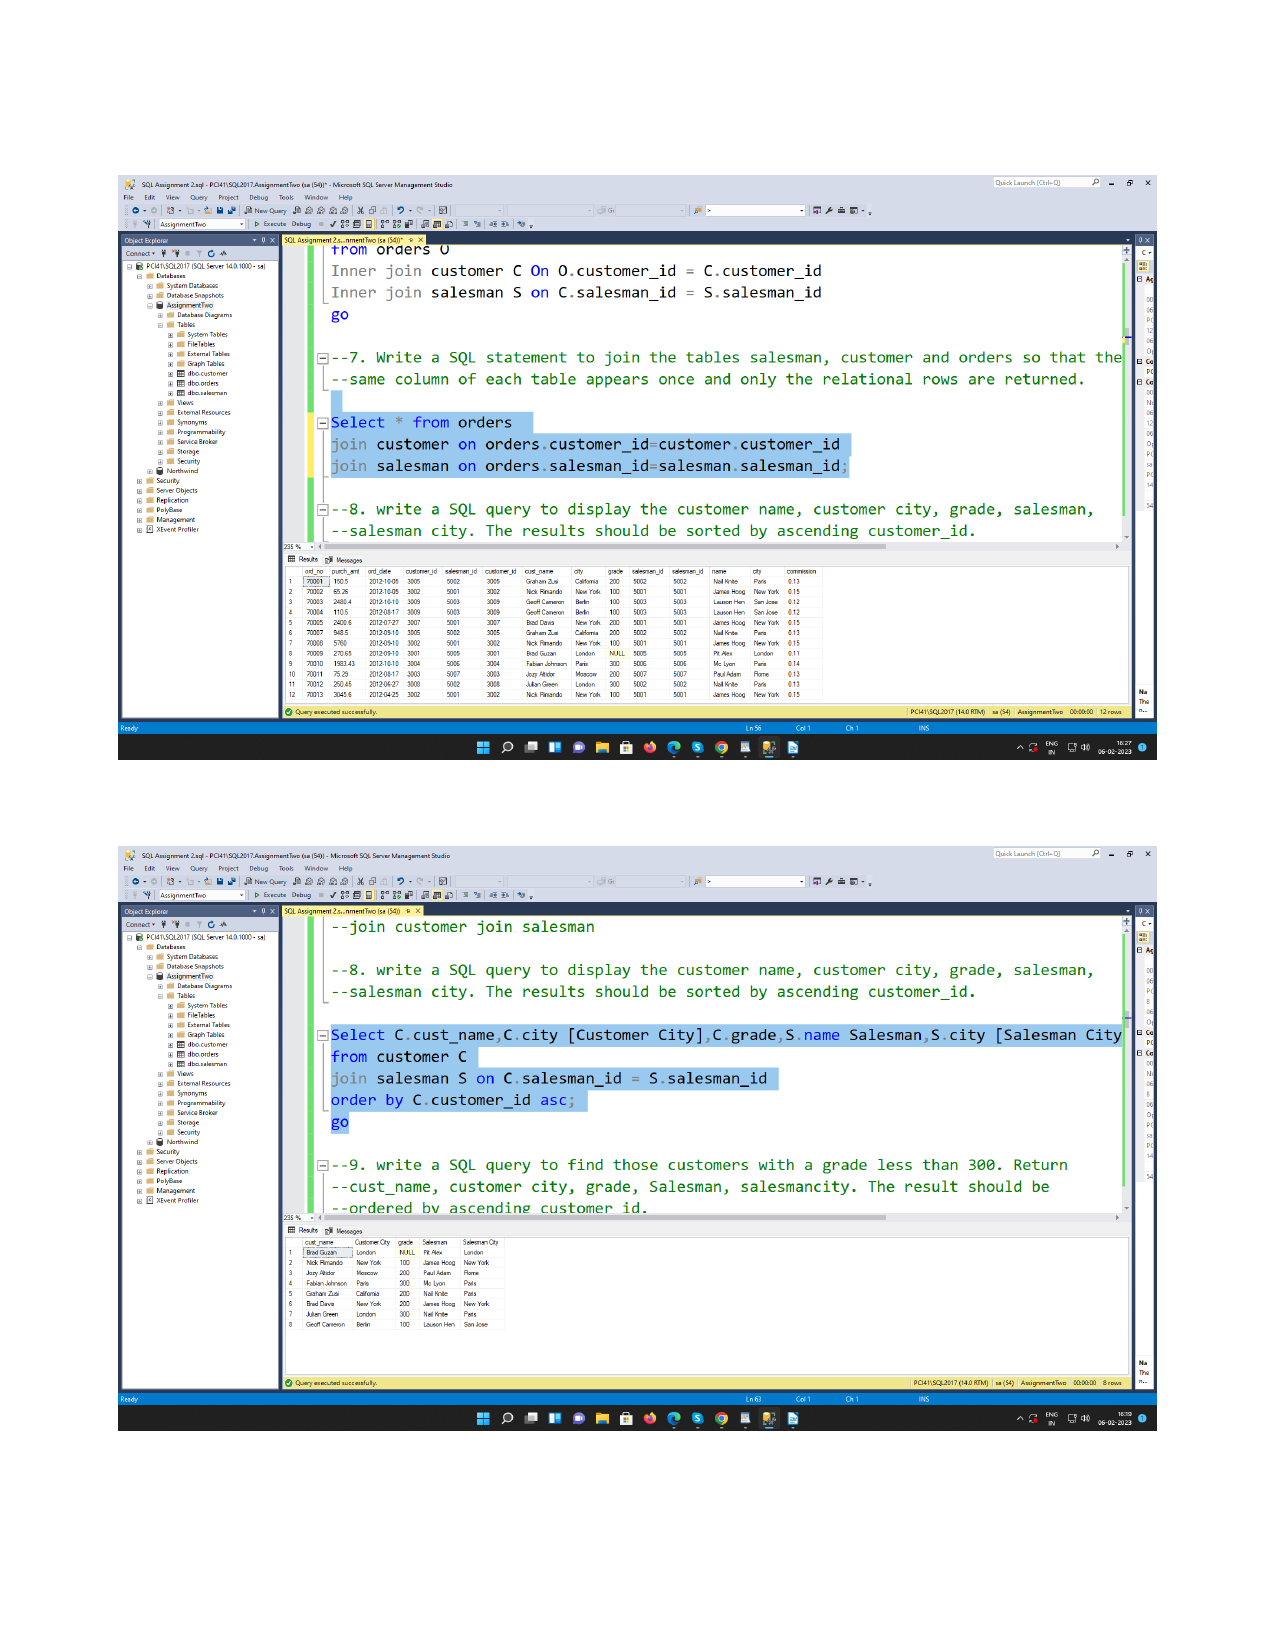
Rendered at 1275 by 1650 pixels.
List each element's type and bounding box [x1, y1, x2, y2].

picture [118, 846, 1157, 1431]
picture [118, 175, 1157, 760]
